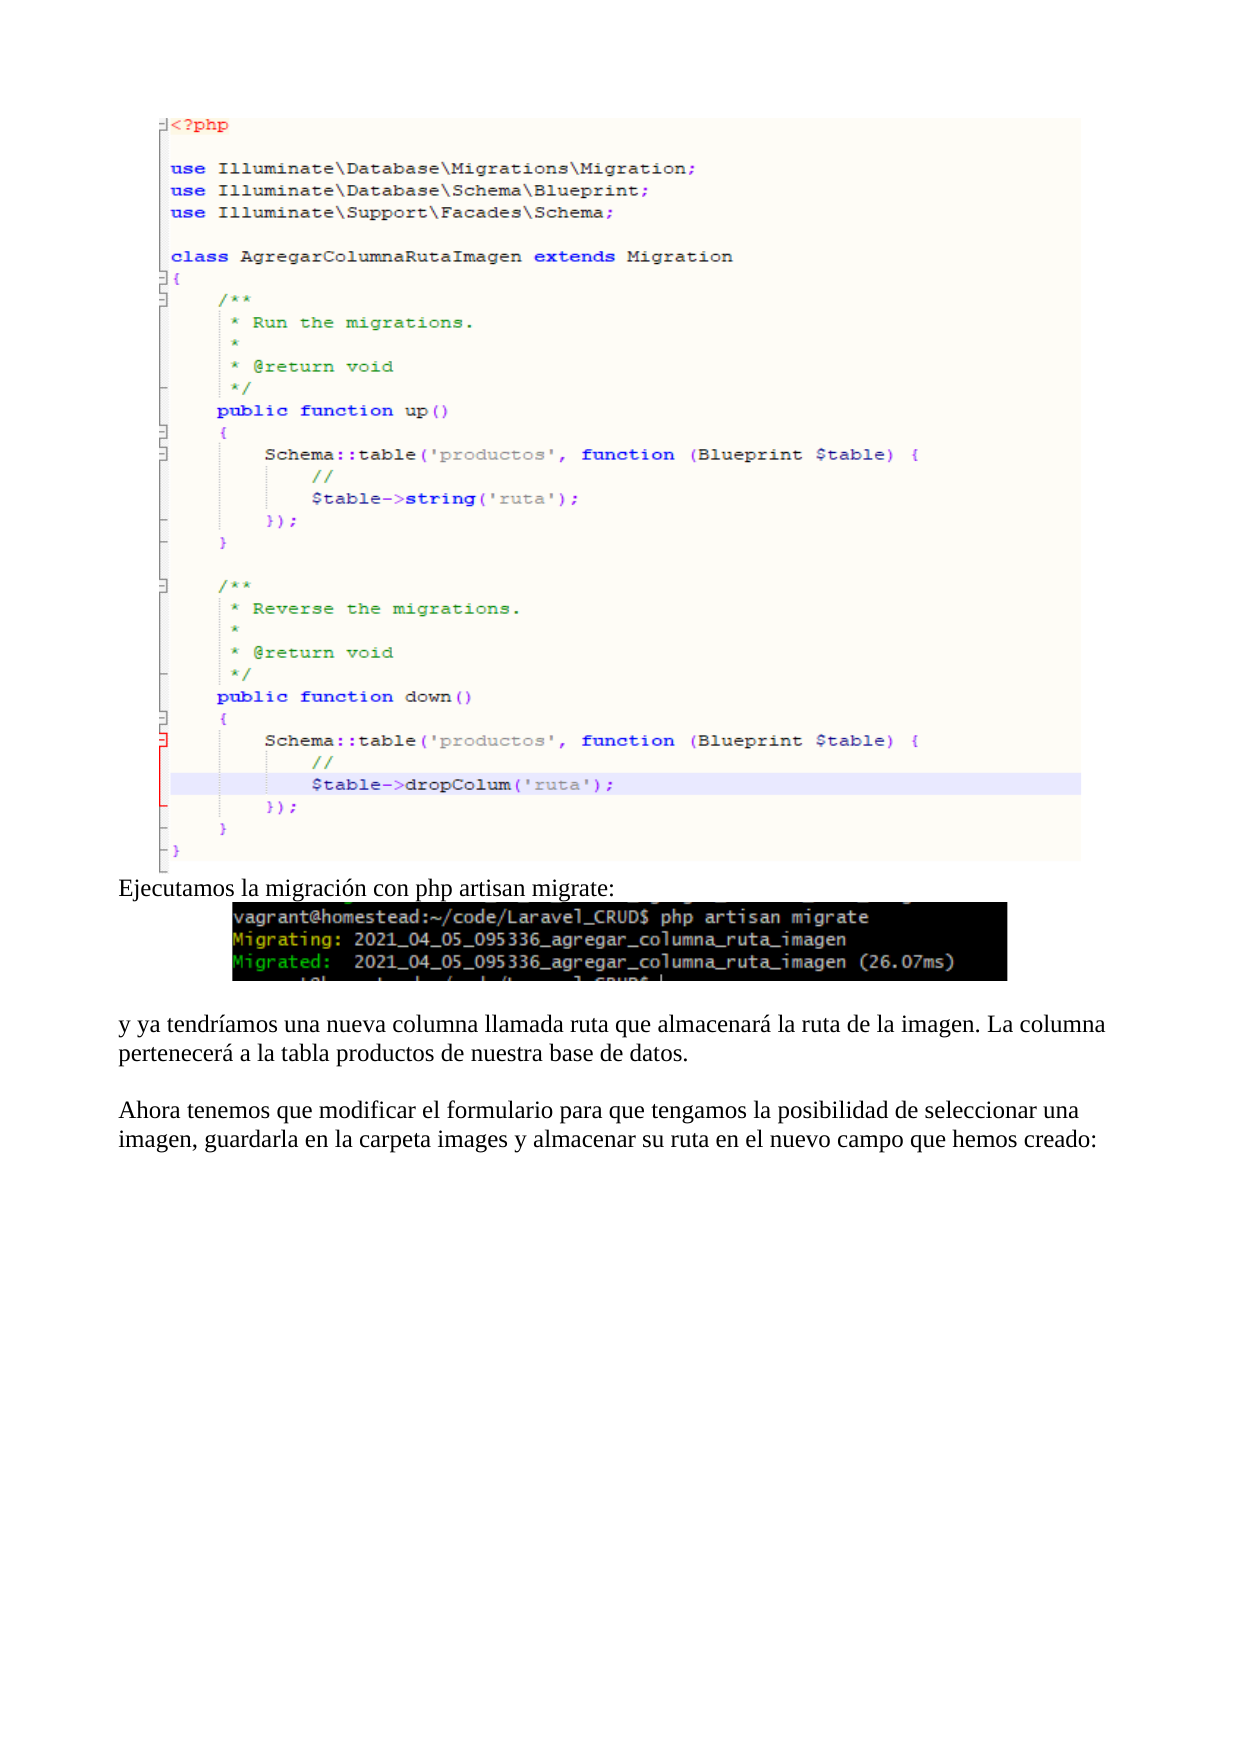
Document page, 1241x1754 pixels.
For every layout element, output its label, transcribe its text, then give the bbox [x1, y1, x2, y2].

picture [232, 902, 1008, 981]
picture [159, 118, 1082, 874]
text y ya tendríamos una nueva columna llamada ruta que almacenará la ruta de la imagen. La columna pertenecerá a la tabla productos de nuestra base de datos. [118, 1009, 1122, 1066]
text Ejecutamos la migración con php artisan migrate: [118, 118, 1122, 902]
text Ahora tenemos que modificar el formulario para que tengamos la posibilidad de seleccionar una imagen, guardarla en la carpeta images y almacenar su ruta en el nuevo campo que hemos creado: [118, 1095, 1122, 1153]
